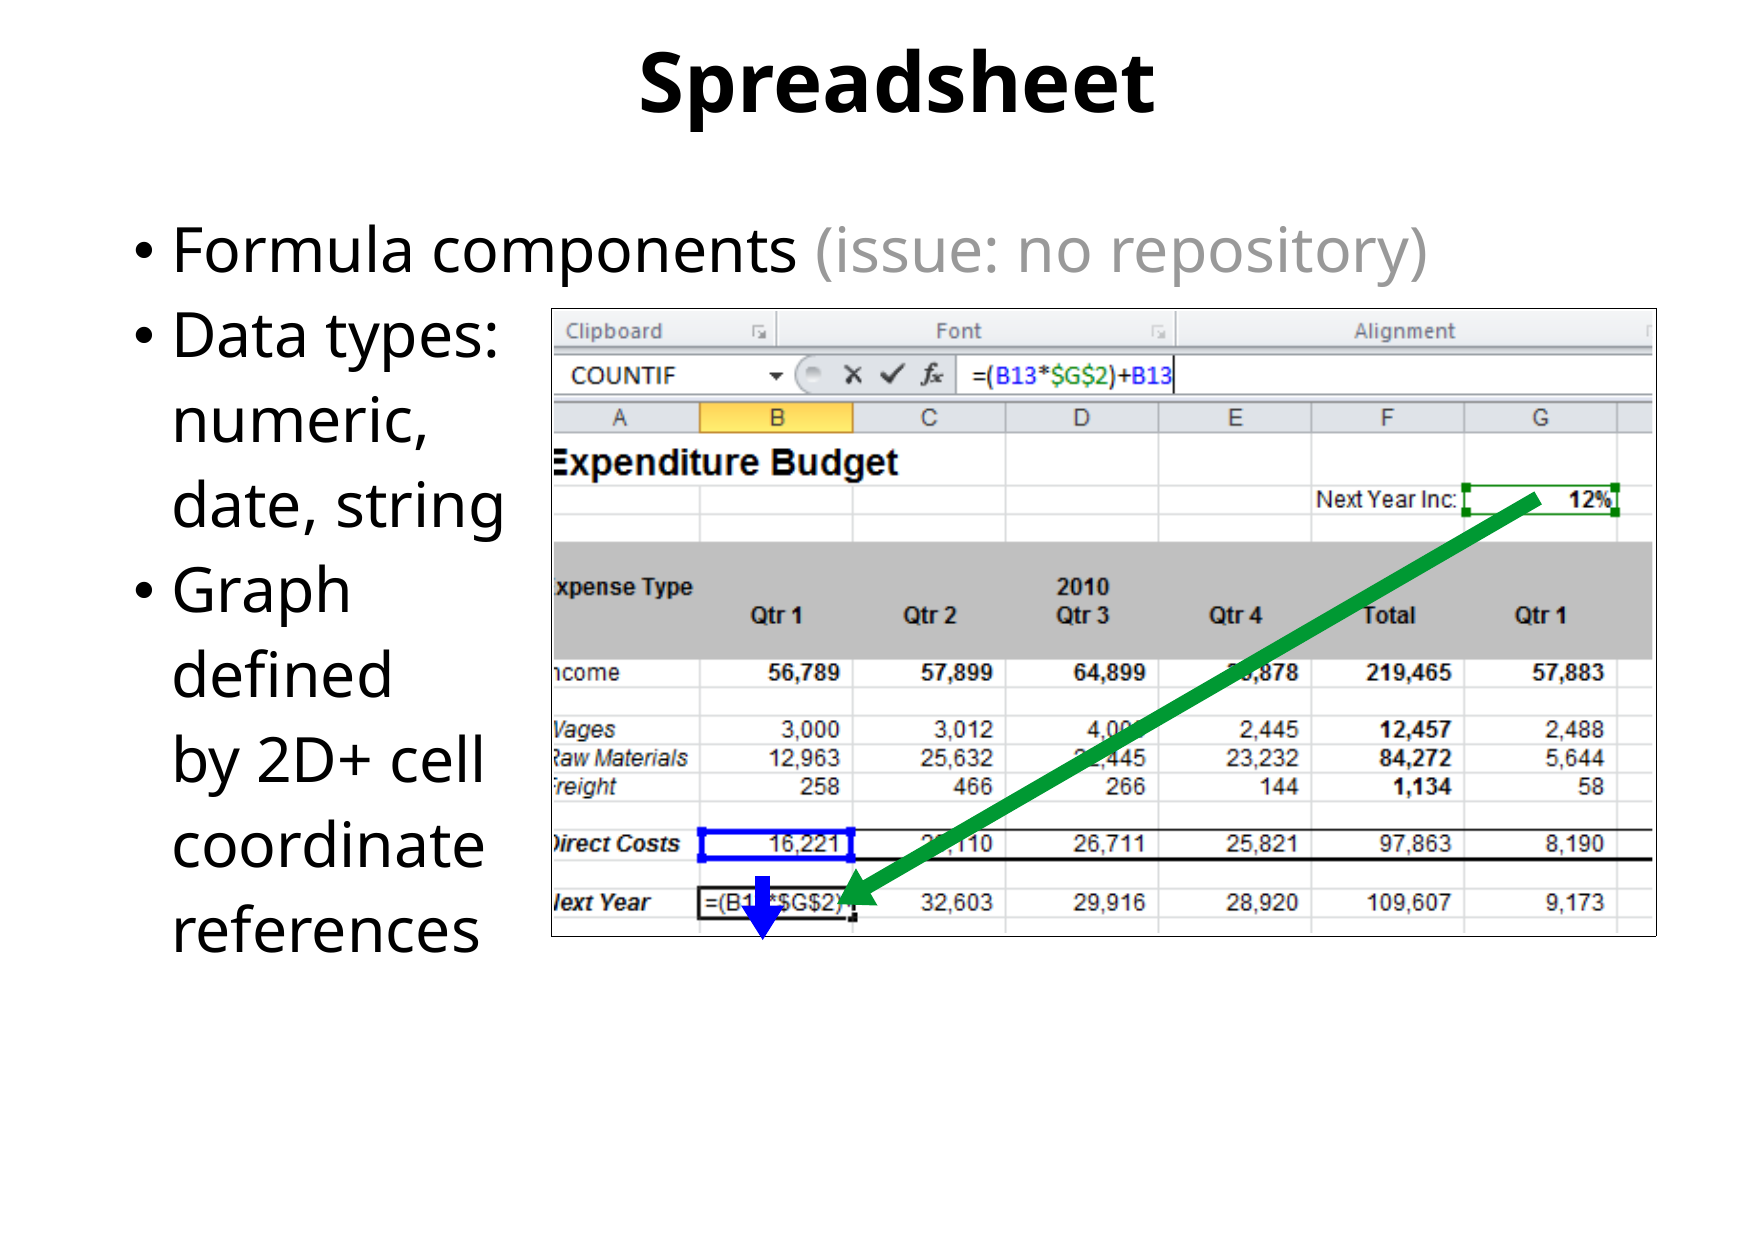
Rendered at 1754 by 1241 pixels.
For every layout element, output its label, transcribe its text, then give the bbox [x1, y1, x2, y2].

list Graph defined by 2D+ cell coordinate references [133, 546, 1699, 971]
picture [553, 311, 1653, 933]
text Spreadsheet [96, 23, 1699, 137]
list [552, 309, 1656, 936]
list Data types: numeric, date, string [133, 290, 1699, 546]
list Formula components (issue: no repository) [133, 205, 1699, 290]
